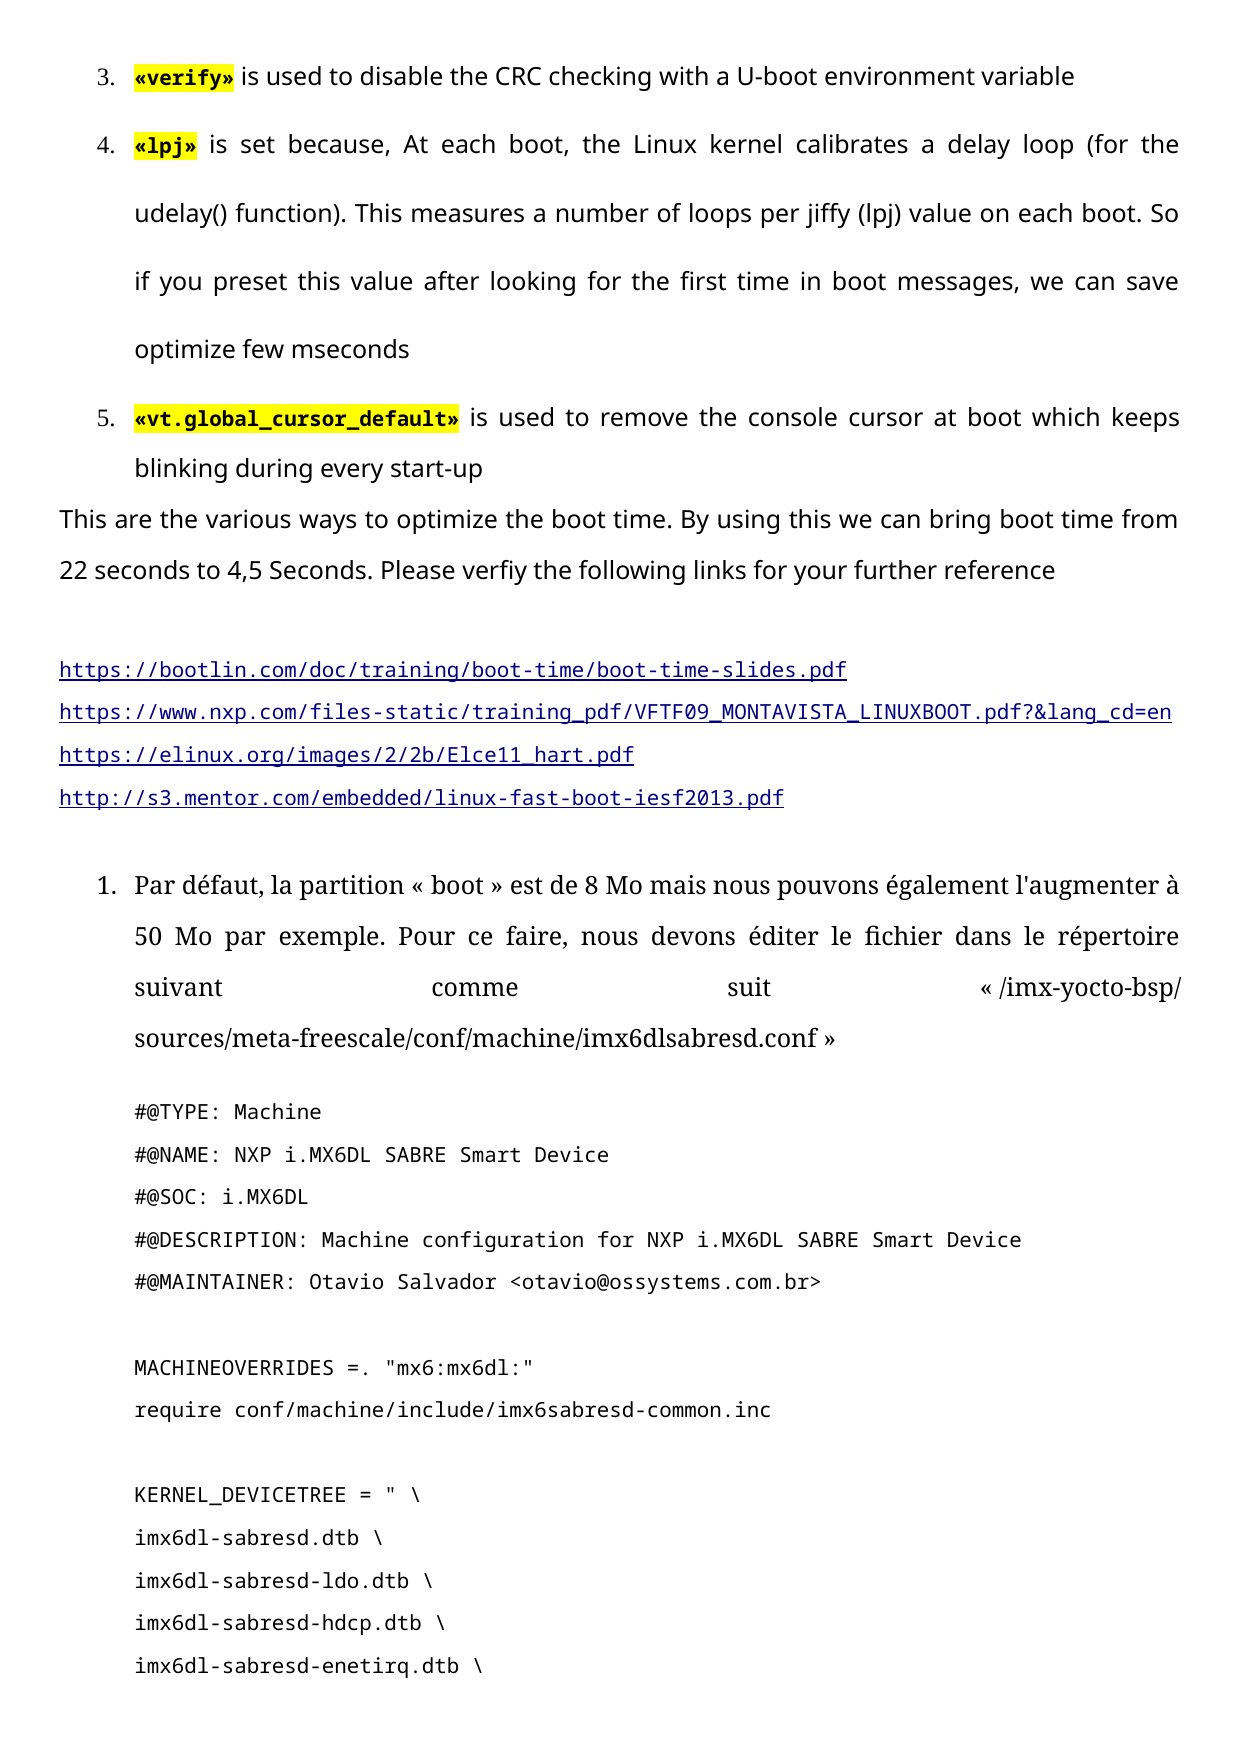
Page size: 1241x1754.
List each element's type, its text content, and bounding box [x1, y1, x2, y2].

text imx6dl-sabresd-enetirq.dtb \ [134, 1651, 1181, 1679]
text KERNEL_DEVICETREE = " \ [134, 1481, 1181, 1509]
list «vt.global_cursor_default» is used to remove the console cursor at boot which keeps blinking during every start-up [97, 400, 1181, 485]
text #@TYPE: Machine [134, 1097, 1181, 1126]
text http://s3.mentor.com/embedded/linux-fast-boot-iesf2013.pdf [59, 783, 1181, 811]
text #@MAINTAINER: Otavio Salvador <otavio@ossystems.com.br> [134, 1267, 1181, 1296]
text MACHINEOVERRIDES =. "mx6:mx6dl:" [134, 1353, 1181, 1381]
list Par défaut, la partition « boot » est de 8 Mo mais nous pouvons également l'augmenter à 50 Mo par exemple. Pour ce faire, nous devons éditer le fichier dans le répertoire suivant comme suit « /imx-yocto-bsp/ sources/meta-freescale/conf/machine/imx6dlsabresd.conf » [97, 868, 1181, 1055]
text imx6dl-sabresd.dtb \ [134, 1523, 1181, 1552]
text #@DESCRIPTION: Machine configuration for NXP i.MX6DL SABRE Smart Device [134, 1225, 1181, 1253]
text require conf/machine/include/imx6sabresd-common.inc [134, 1395, 1181, 1424]
text https://bootlin.com/doc/training/boot-time/boot-time-slides.pdf [59, 655, 1181, 683]
text #@SOC: i.MX6DL [134, 1182, 1181, 1211]
list «lpj» is set because, At each boot, the Linux kernel calibrates a delay loop (for the udelay() function). This measures a number of loops per jiffy (lpj) value on each boot. So if you preset this value after looking for the first time in boot messages, we can save optimize few mseconds [97, 127, 1181, 366]
text https://www.nxp.com/files-static/training_pdf/VFTF09_MONTAVISTA_LINUXBOOT.pdf?&lang_cd=en [59, 697, 1181, 726]
text https://elinux.org/images/2/2b/Elce11_hart.pdf [59, 740, 1181, 768]
list «verify» is used to disable the CRC checking with a U-boot environment variable [97, 59, 1181, 93]
text imx6dl-sabresd-ldo.dtb \ [134, 1566, 1181, 1594]
text imx6dl-sabresd-hdcp.dtb \ [134, 1608, 1181, 1637]
text #@NAME: NXP i.MX6DL SABRE Smart Device [134, 1140, 1181, 1168]
text This are the various ways to optimize the boot time. By using this we can bring boot time from 22 seconds to 4,5 Seconds. Please verfiy the following links for your further reference [59, 502, 1181, 587]
